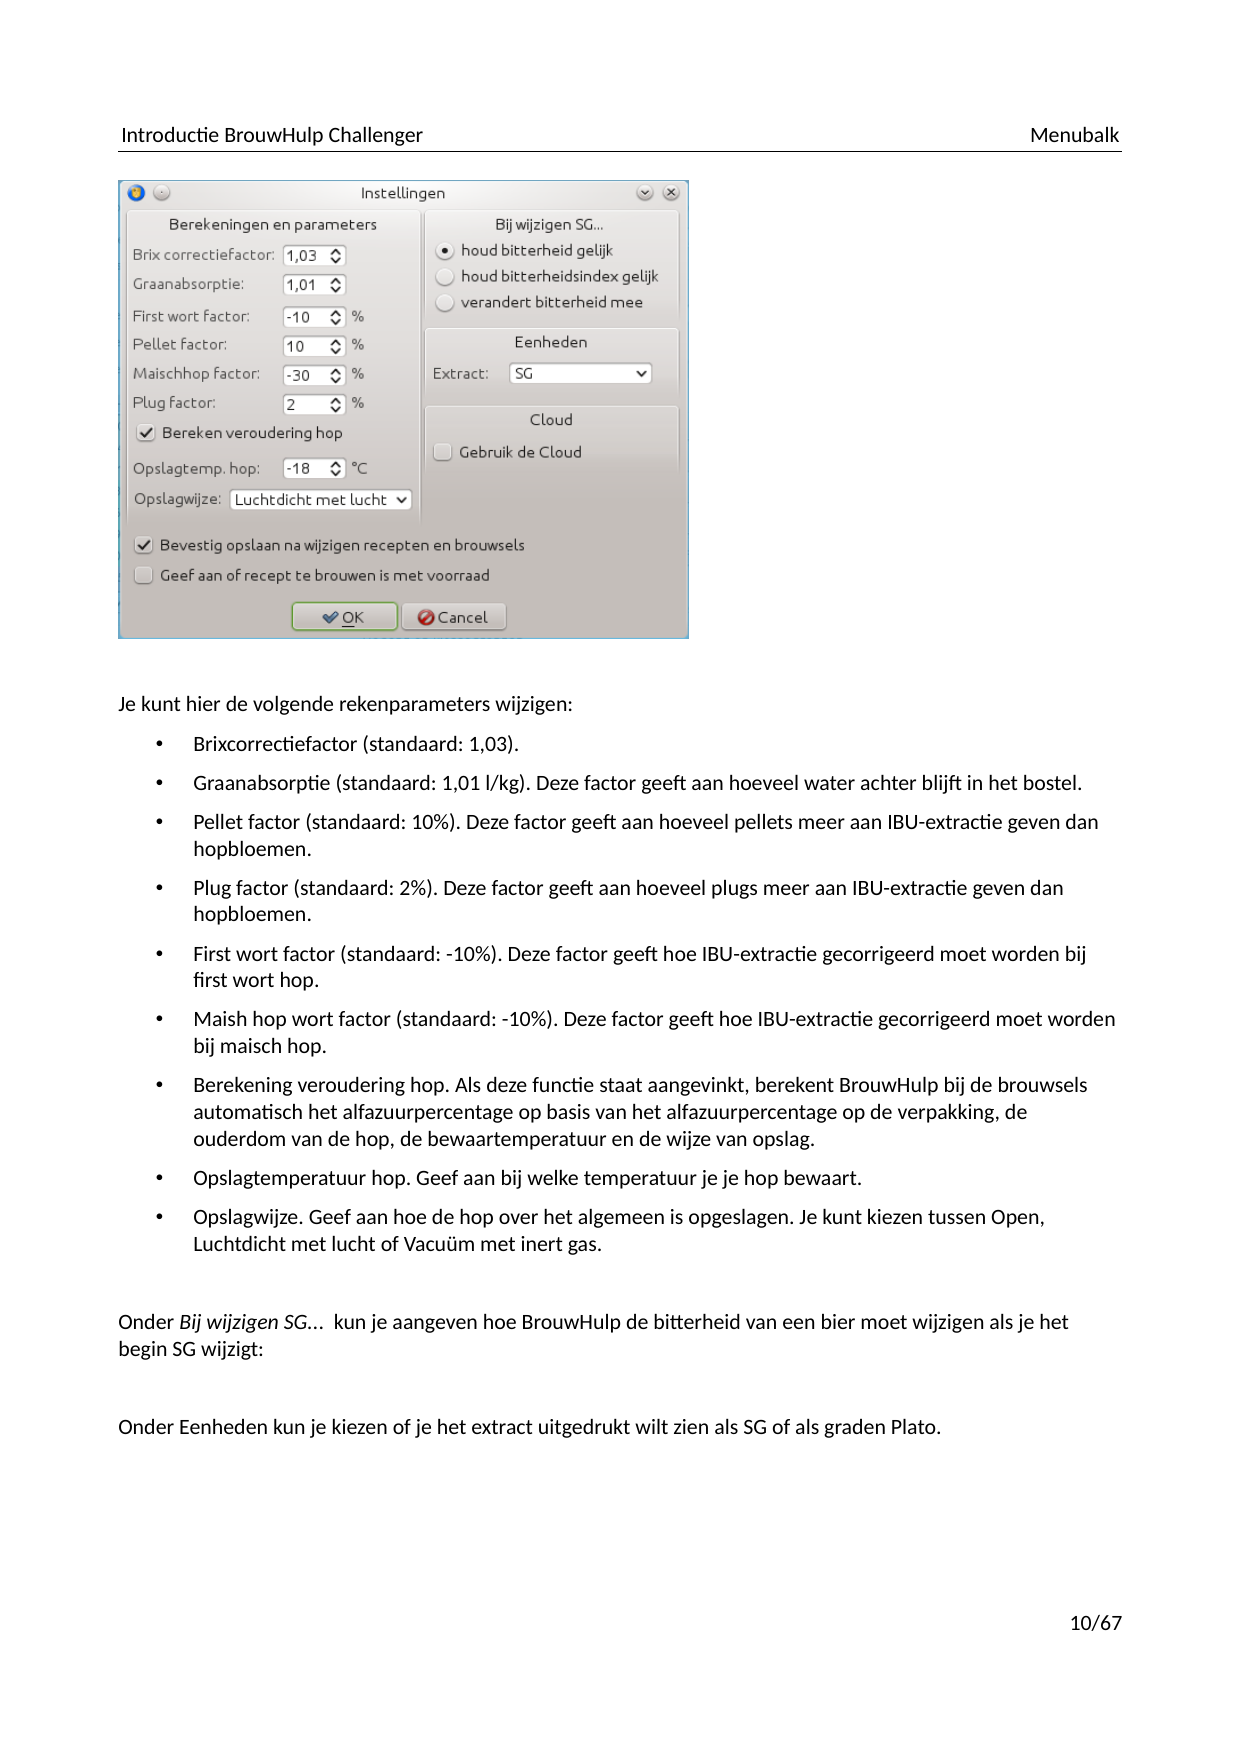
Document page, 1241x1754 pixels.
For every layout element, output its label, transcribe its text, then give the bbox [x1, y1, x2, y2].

list Brixcorrectiefactor (standaard: 1,03). [156, 730, 1122, 756]
list Opslagtemperatuur hop. Geef aan bij welke temperatuur je je hop bewaart. [156, 1164, 1122, 1191]
list Plug factor (standaard: 2%). Deze factor geeft aan hoeveel plugs meer aan IBU-extractie geven dan hopbloemen. [156, 874, 1122, 927]
list Graanabsorptie (standaard: 1,01 l/kg). Deze factor geeft aan hoeveel water achter blijft in het bostel. [156, 769, 1122, 796]
text Je kunt hier de volgende rekenparameters wijzigen: [118, 691, 1122, 717]
list Maish hop wort factor (standaard: -10%). Deze factor geeft hoe IBU-extractie gecorrigeerd moet worden bij maisch hop. [156, 1006, 1122, 1059]
picture [118, 180, 689, 639]
list Berekening veroudering hop. Als deze functie staat aangevinkt, berekent BrouwHulp bij de brouwsels automatisch het alfazuurpercentage op basis van het alfazuurpercentage op de verpakking, de ouderdom van de hop, de bewaartemperatuur en de wijze van opslag. [156, 1071, 1122, 1151]
list Opslagwijze. Geef aan hoe de hop over het algemeen is opgeslagen. Je kunt kiezen tussen Open, Luchtdicht met lucht of Vacuüm met inert gas. [156, 1203, 1122, 1256]
list Pellet factor (standaard: 10%). Deze factor geeft aan hoeveel pellets meer aan IBU-extractie geven dan hopbloemen. [156, 808, 1122, 861]
text Onder Bij wijzigen SG... kun je aangeven hoe BrouwHulp de bitterheid van een bier moet wijzigen als je het begin SG wijzigt: [118, 1308, 1122, 1361]
text Onder Eenheden kun je kiezen of je het extract uitgedrukt wilt zien als SG of als graden Plato. [118, 1413, 1122, 1440]
list First wort factor (standaard: -10%). Deze factor geeft hoe IBU-extractie gecorrigeerd moet worden bij first wort hop. [156, 940, 1122, 993]
